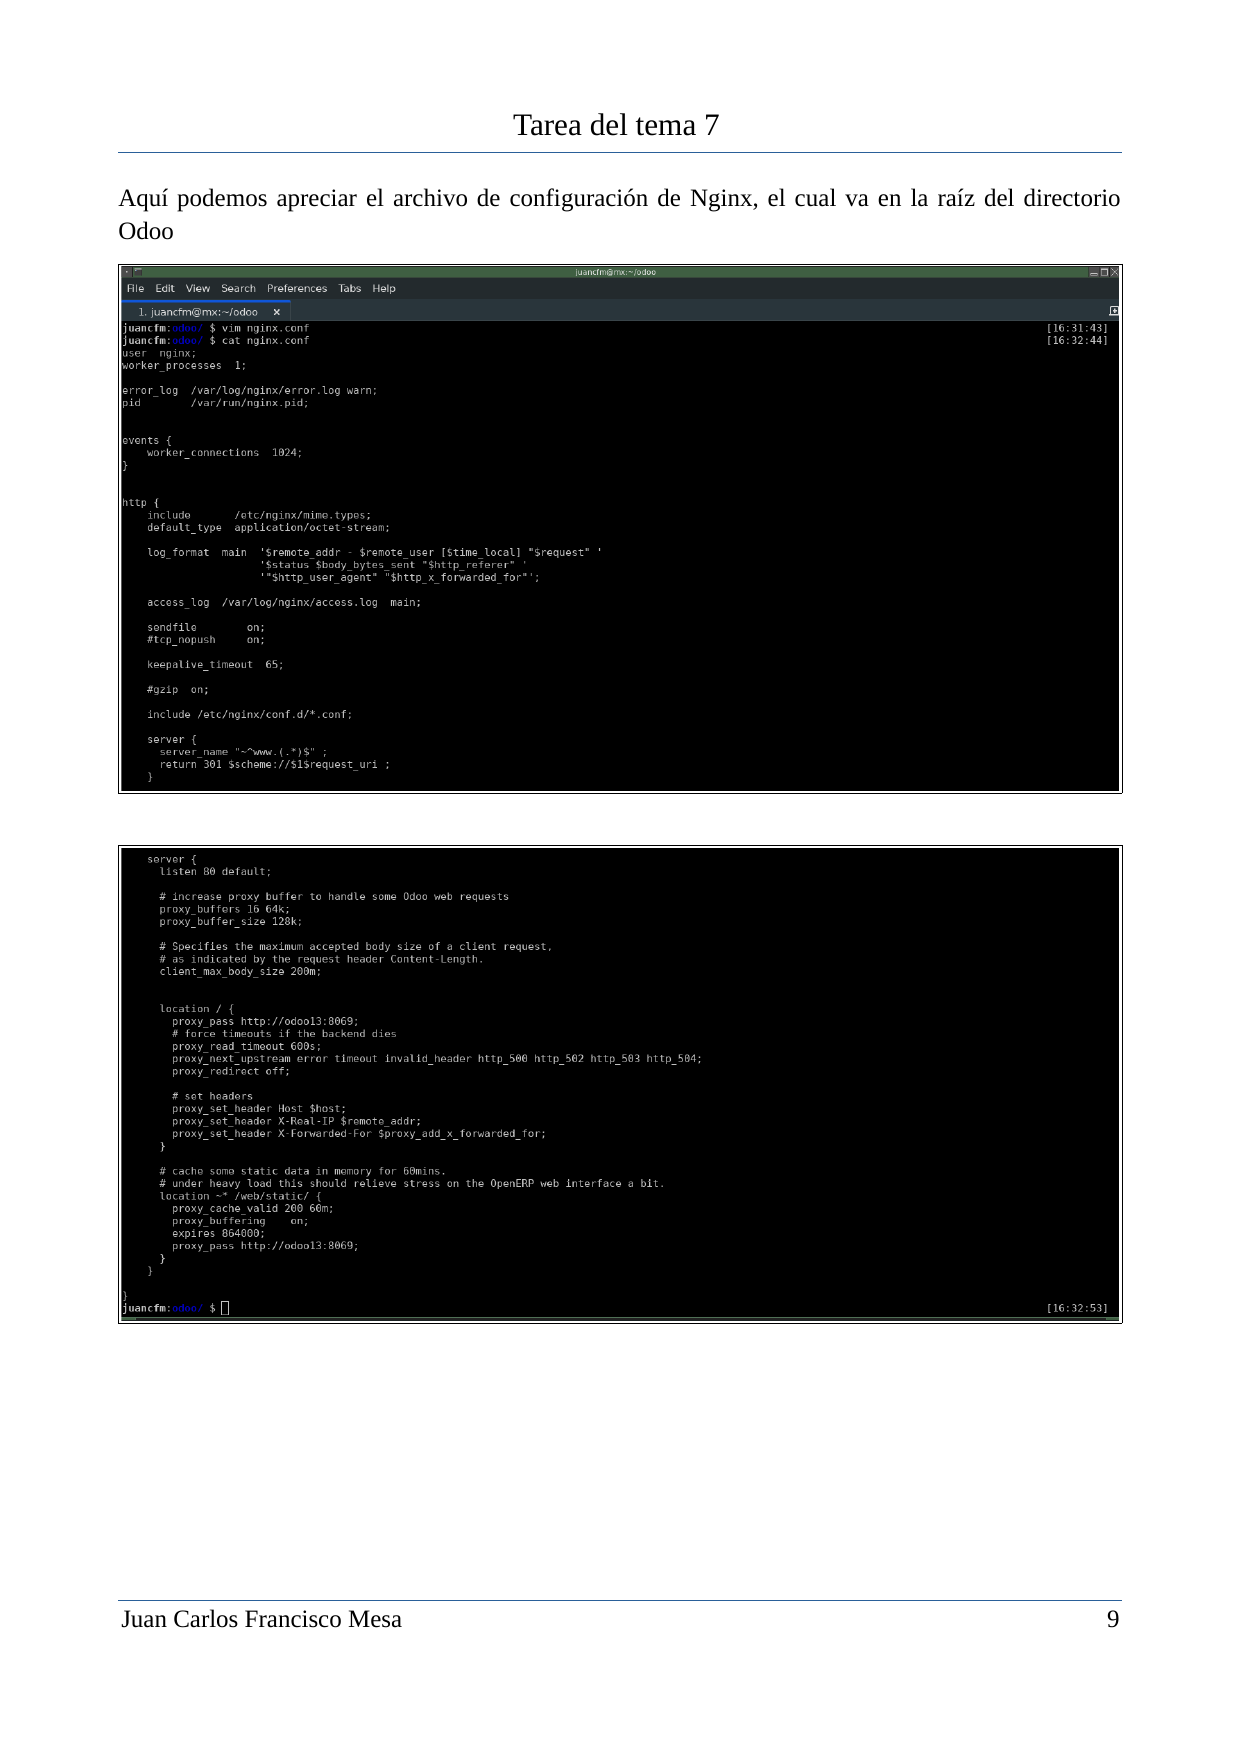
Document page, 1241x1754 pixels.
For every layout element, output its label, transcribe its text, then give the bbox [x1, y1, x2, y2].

picture [121, 848, 1119, 1321]
text Aquí podemos apreciar el archivo de configuración de Nginx, el cual va en la raíz del directorio Odoo [118, 183, 1122, 244]
picture [121, 266, 1119, 791]
